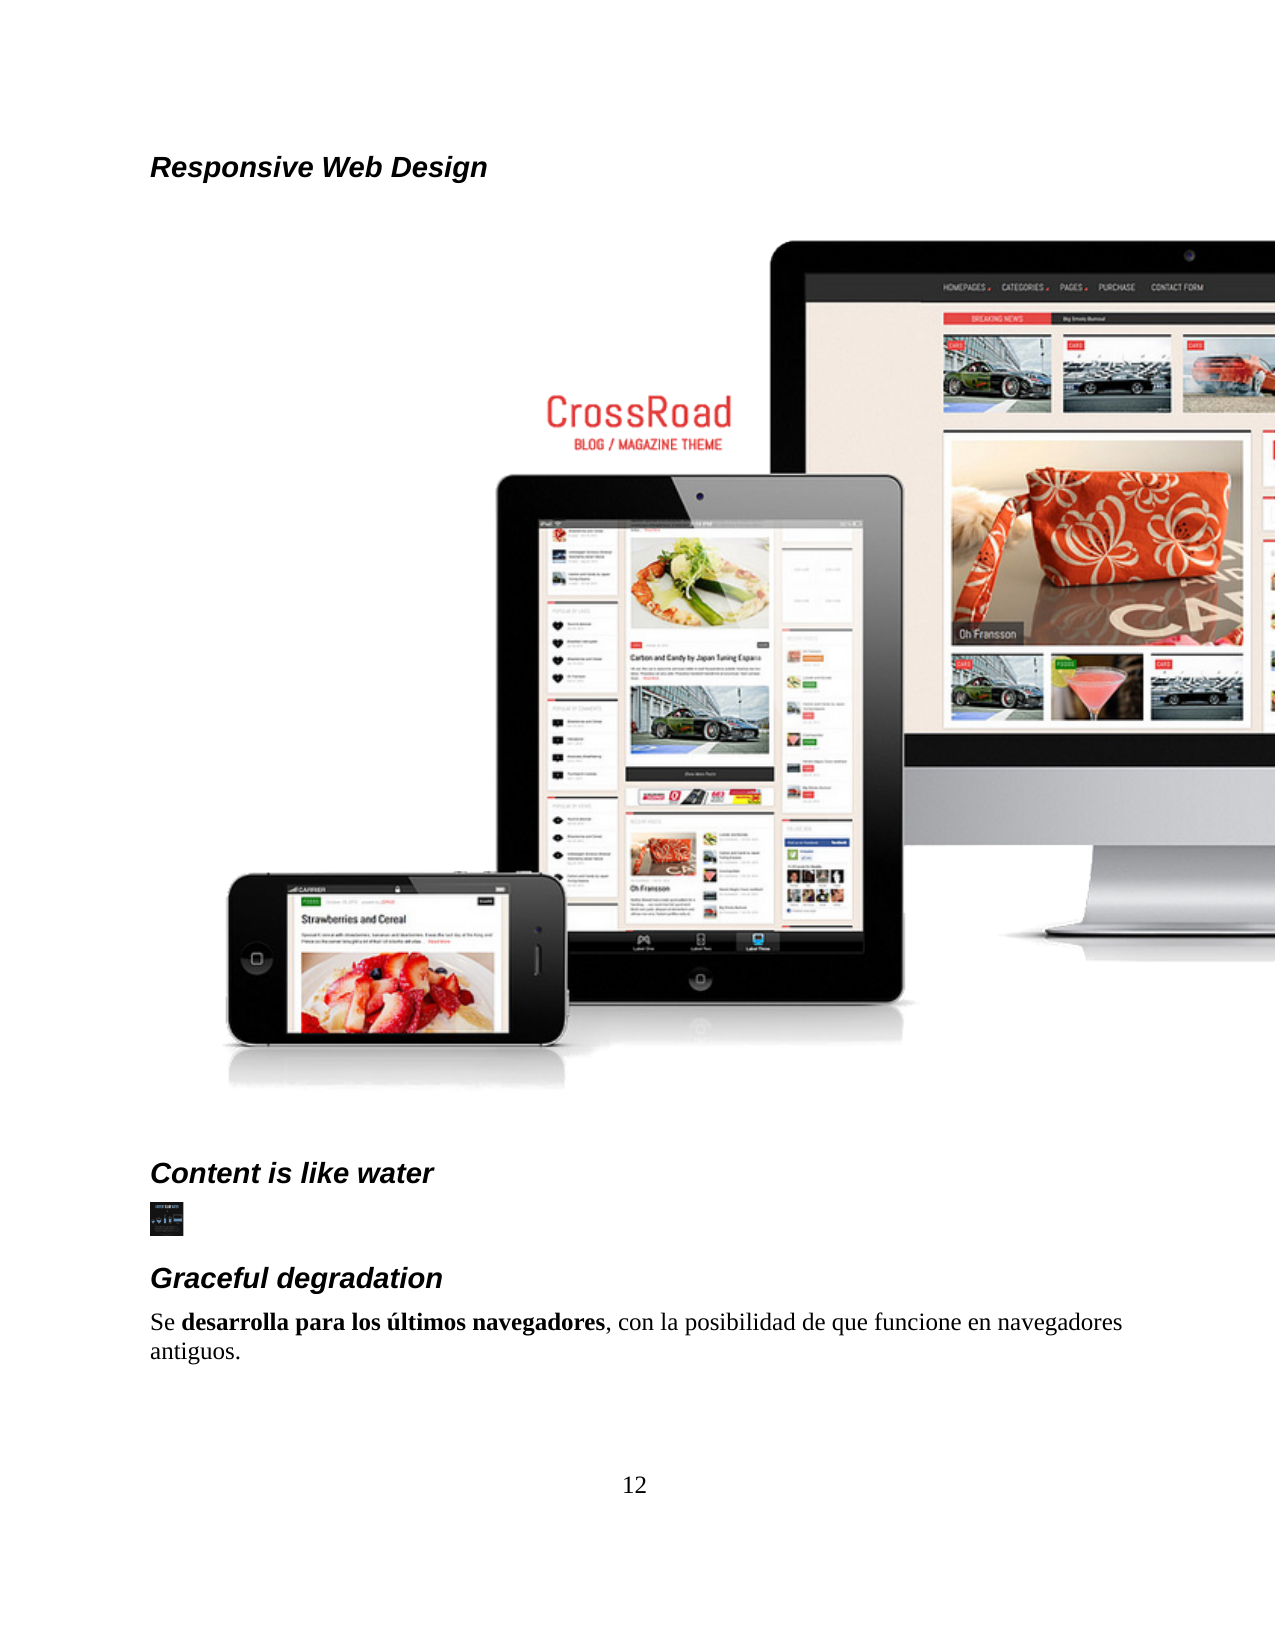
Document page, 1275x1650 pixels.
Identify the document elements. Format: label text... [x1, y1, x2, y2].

text Se desarrolla para los últimos navegadores, con la posibilidad de que funcione en navegadores antiguos. [150, 1307, 1125, 1364]
picture [150, 1202, 184, 1236]
picture [150, 196, 1275, 1132]
subtitle Graceful degradation [150, 1261, 1125, 1294]
subtitle Responsive Web Design [150, 150, 1125, 183]
subtitle Content is like water [150, 1156, 1125, 1190]
